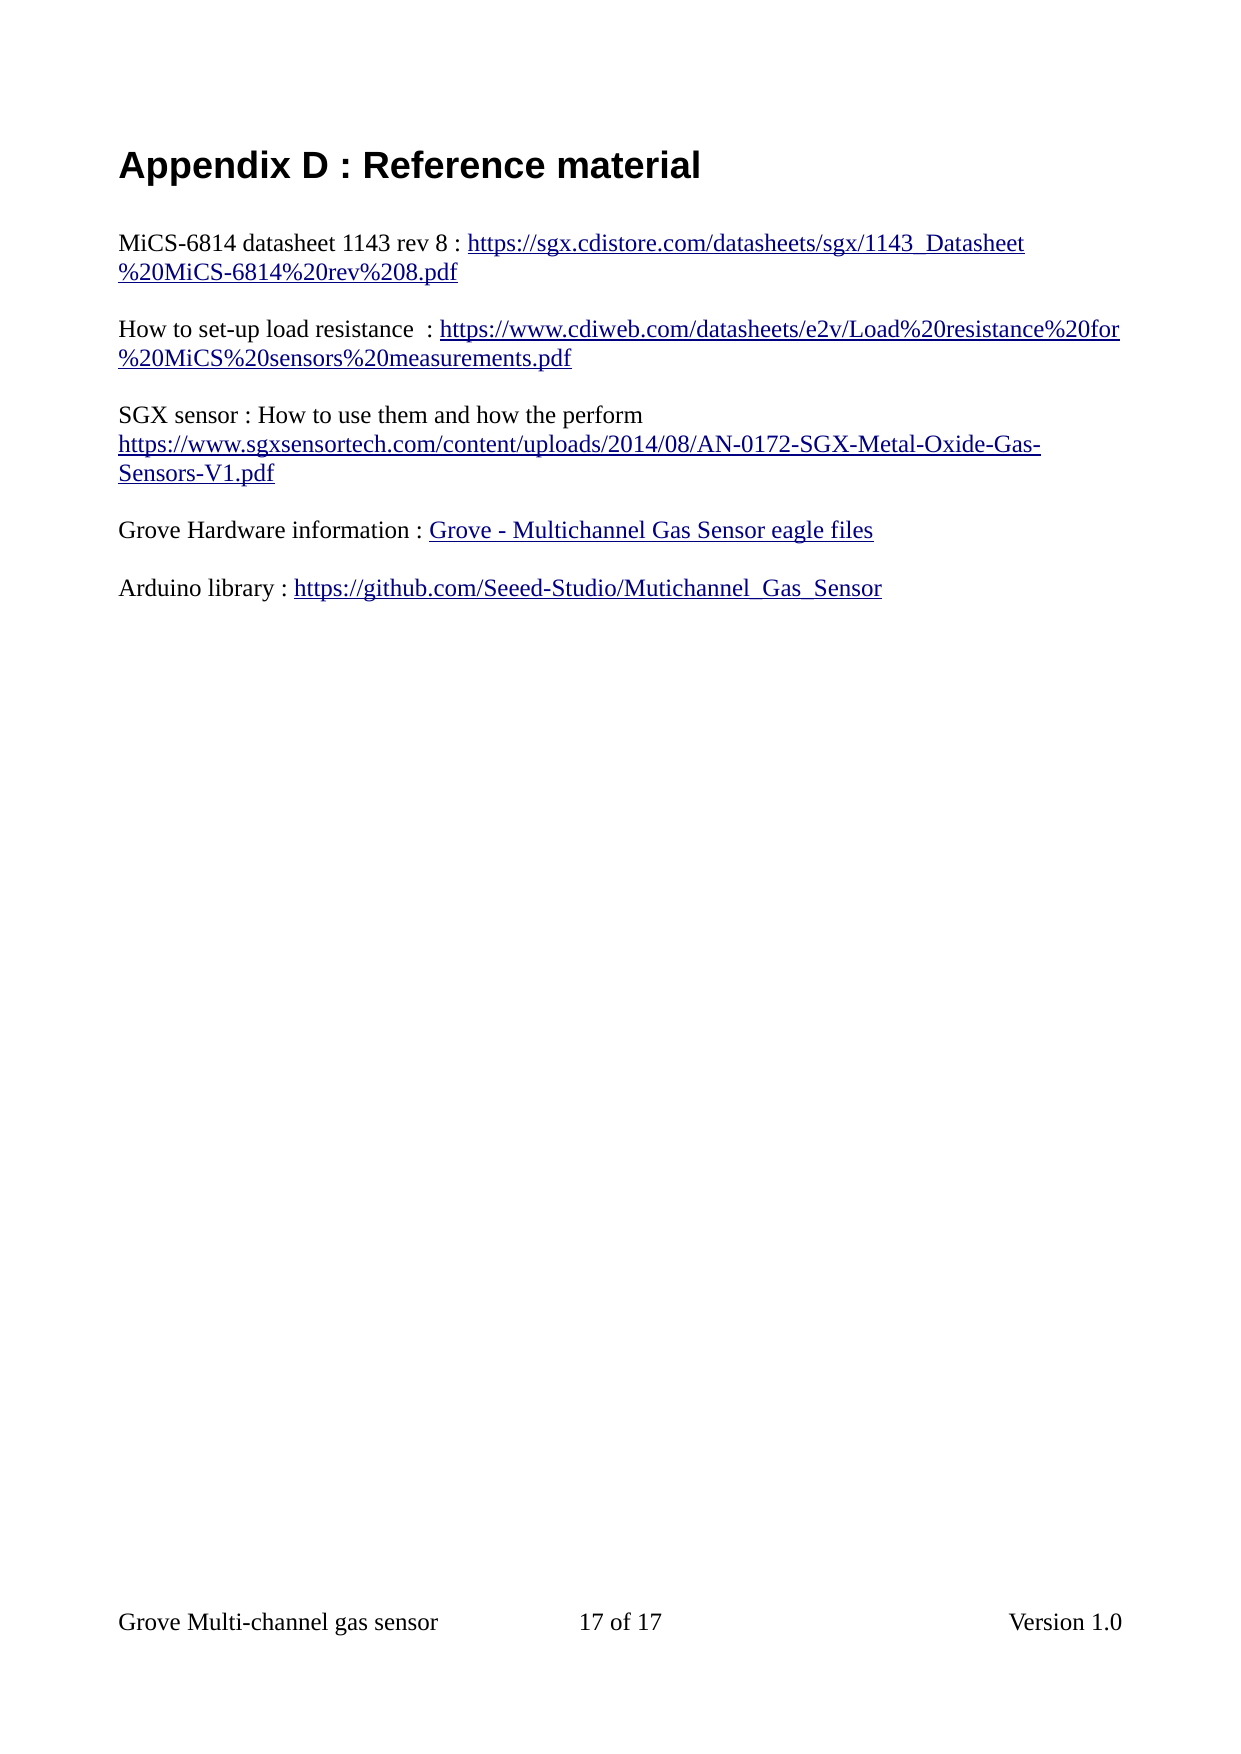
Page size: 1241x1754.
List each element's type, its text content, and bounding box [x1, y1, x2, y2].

text Grove Hardware information : Grove - Multichannel Gas Sensor eagle files [118, 516, 1122, 544]
text SGX sensor : How to use them and how the perform [118, 401, 1122, 429]
text Arduino library : https://github.com/Seeed-Studio/Mutichannel_Gas_Sensor [118, 573, 1122, 602]
text How to set-up load resistance : https://www.cdiweb.com/datasheets/e2v/Load%20resistance%20for%20MiCS%20sensors%20measurements.pdf [118, 314, 1122, 372]
text MiCS-6814 datasheet 1143 rev 8 : https://sgx.cdistore.com/datasheets/sgx/1143_Datasheet%20MiCS-6814%20rev%208.pdf [118, 228, 1122, 286]
subtitle Appendix D : Reference material [118, 143, 1122, 187]
text https://www.sgxsensortech.com/content/uploads/2014/08/AN-0172-SGX-Metal-Oxide-Gas-Sensors-V1.pdf [118, 429, 1122, 487]
